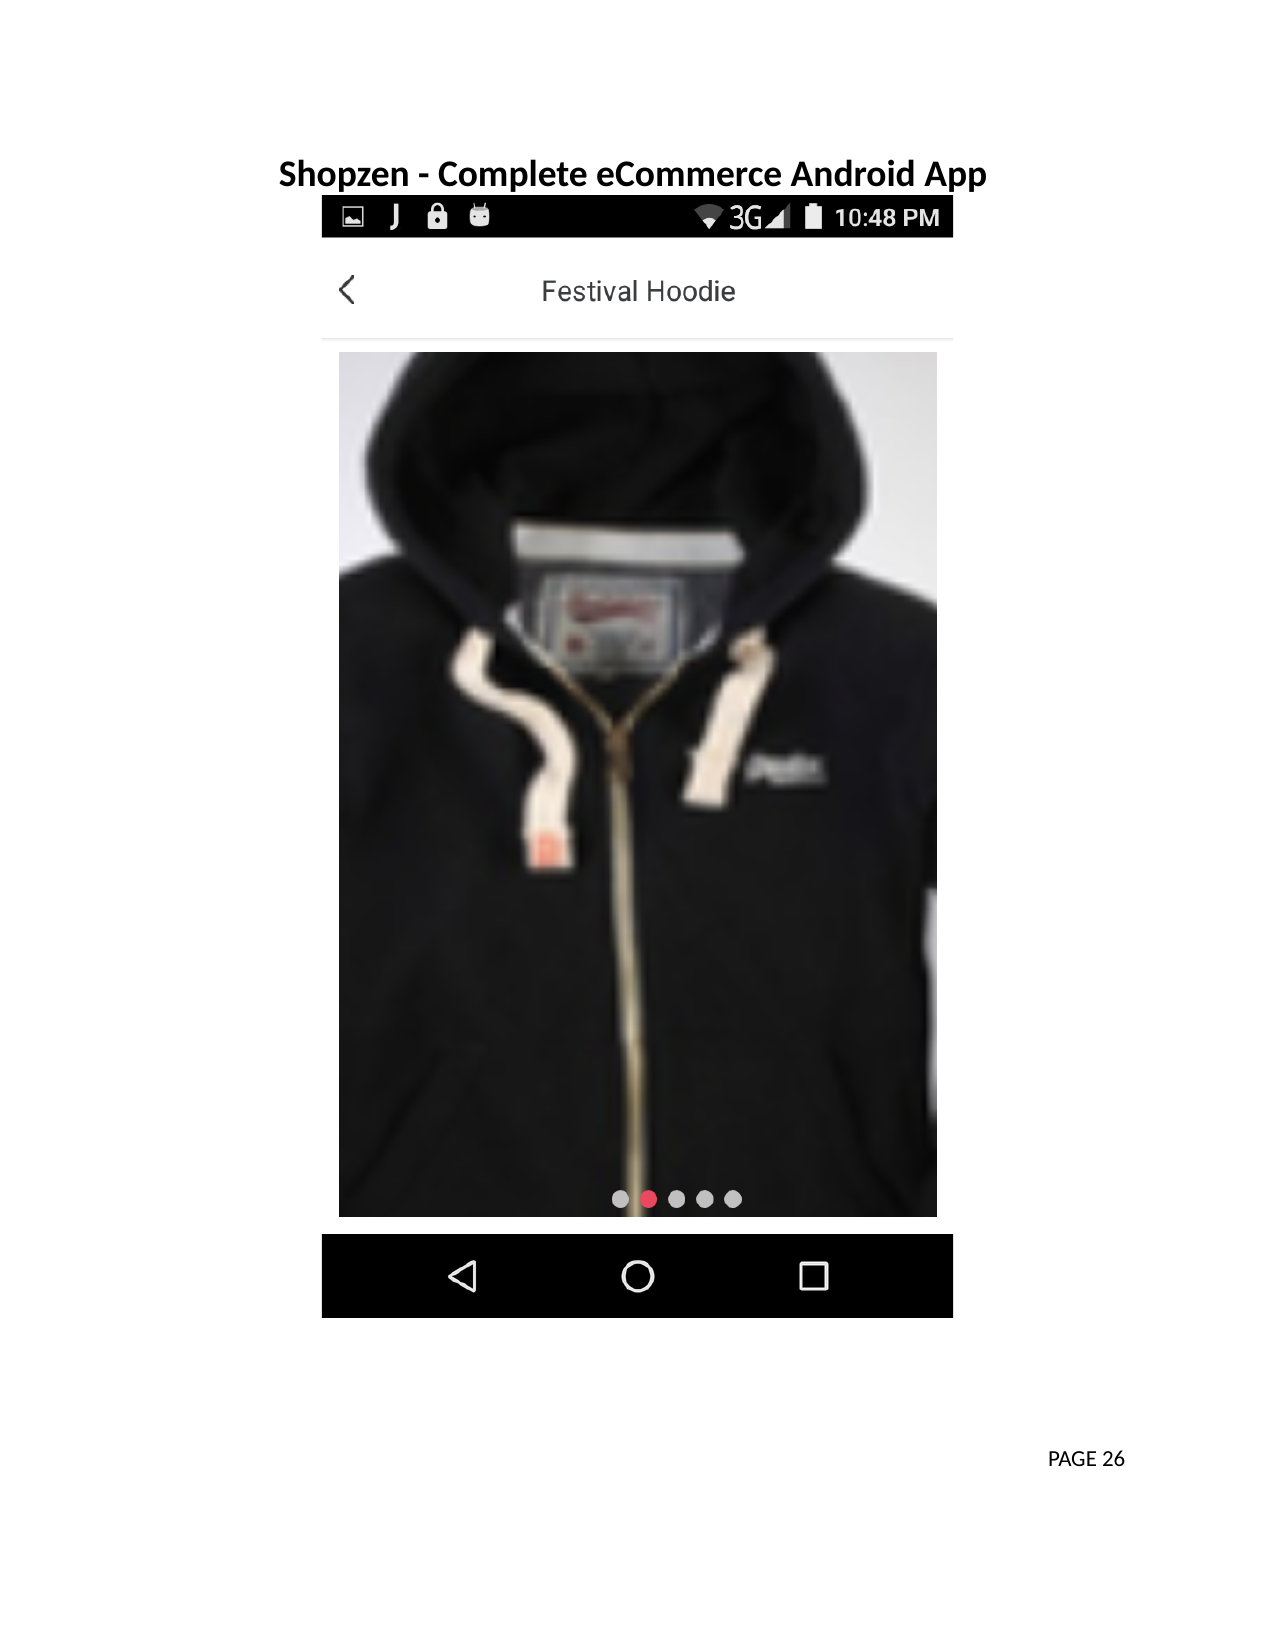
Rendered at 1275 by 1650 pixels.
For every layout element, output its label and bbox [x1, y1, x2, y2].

picture [321, 195, 954, 1318]
